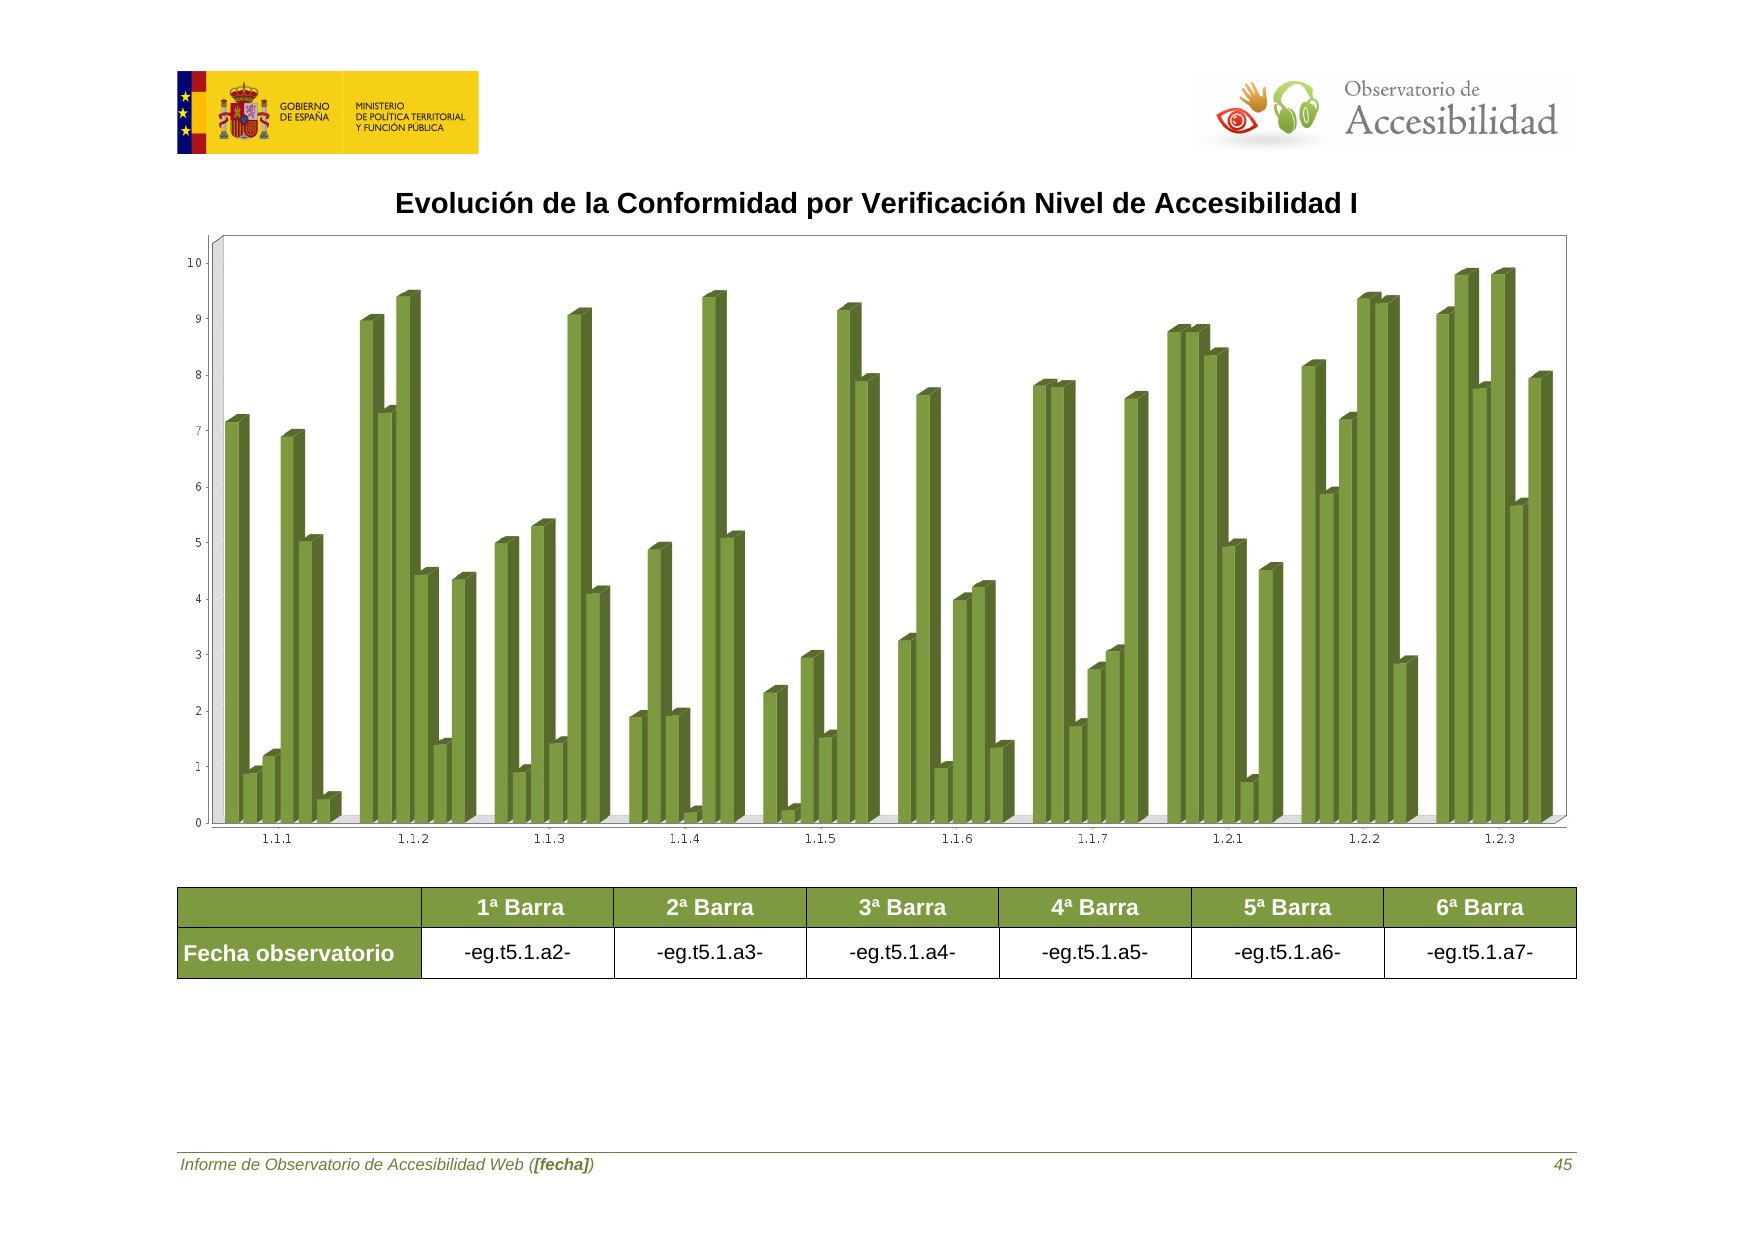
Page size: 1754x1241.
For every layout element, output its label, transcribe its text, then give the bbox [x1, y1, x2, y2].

table_header 3ª Barra [807, 888, 998, 927]
table_header 4ª Barra [999, 888, 1191, 927]
table_cell -eg.t5.1.a3- [615, 928, 806, 978]
text Evolución de la Conformidad por Verificación Nivel de Accesibilidad I [177, 186, 1577, 219]
table_header 5ª Barra [1192, 888, 1383, 927]
table_header 2ª Barra [614, 888, 806, 927]
picture [177, 71, 479, 154]
table_cell -eg.t5.1.a7- [1385, 928, 1576, 978]
table_cell -eg.t5.1.a2- [422, 928, 614, 978]
picture [177, 225, 1577, 851]
table_cell -eg.t5.1.a6- [1192, 928, 1384, 978]
table_header 1ª Barra [422, 888, 613, 927]
table_header [178, 888, 421, 927]
table_cell -eg.t5.1.a5- [1000, 928, 1191, 978]
table_cell Fecha observatorio [178, 928, 421, 978]
table_cell -eg.t5.1.a4- [807, 928, 999, 978]
picture [1196, 72, 1572, 154]
table_header 6ª Barra [1384, 888, 1576, 927]
